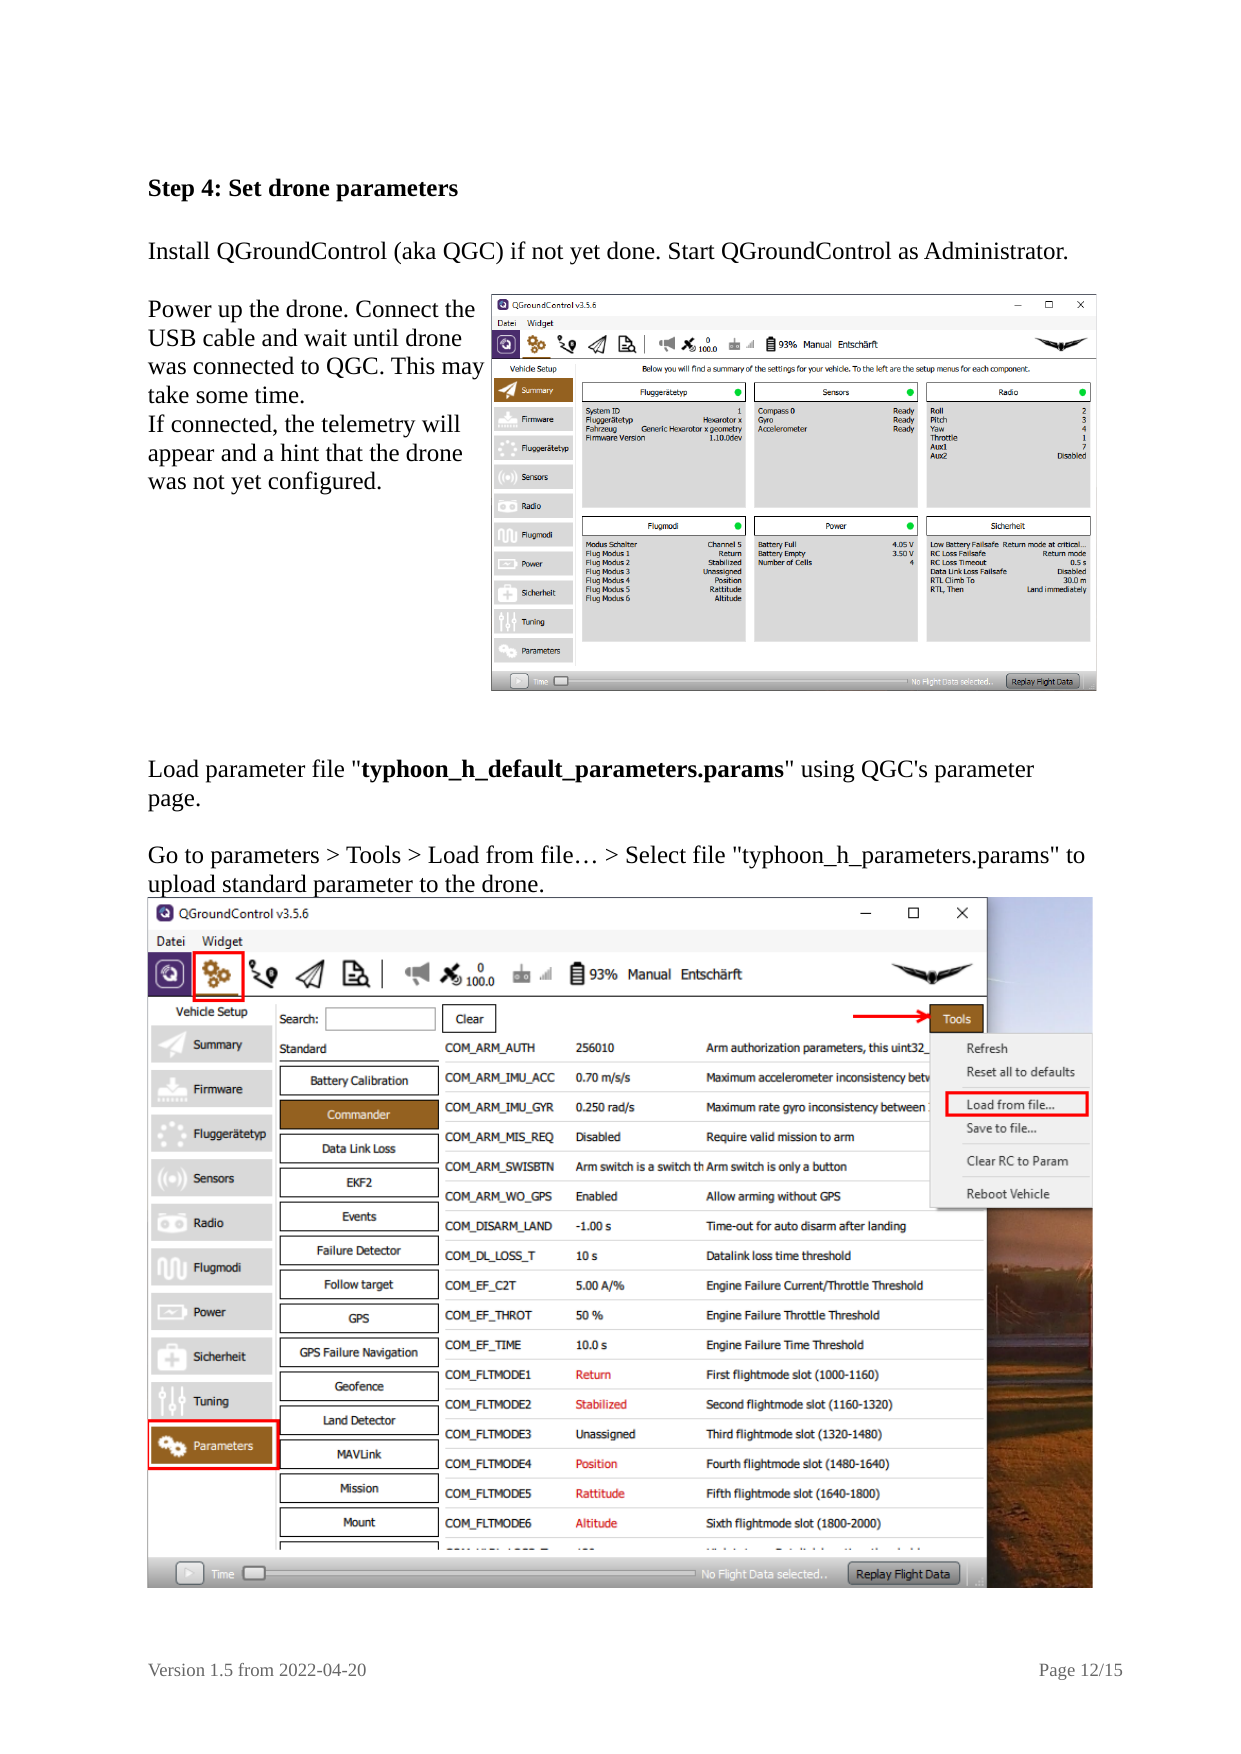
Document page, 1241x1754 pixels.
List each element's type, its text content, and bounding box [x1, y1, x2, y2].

text If connected, the telemetry will appear and a hint that the drone was not yet configured. [148, 409, 491, 495]
picture [147, 897, 1093, 1588]
text Load parameter file "typhoon_h_default_parameters.params" using QGC's parameter page. [148, 754, 1093, 811]
picture [491, 294, 1097, 691]
text Power up the drone. Connect the USB cable and wait until drone was connected to QGC. This may take some time. [148, 294, 491, 409]
subtitle Step 4: Set drone parameters [148, 173, 1093, 201]
text Install QGroundControl (aka QGC) if not yet done. Start QGroundControl as Administrator. [148, 236, 1093, 265]
text Go to parameters > Tools > Load from file… > Select file "typhoon_h_parameters.params" to upload standard parameter to the drone. [148, 840, 1093, 897]
